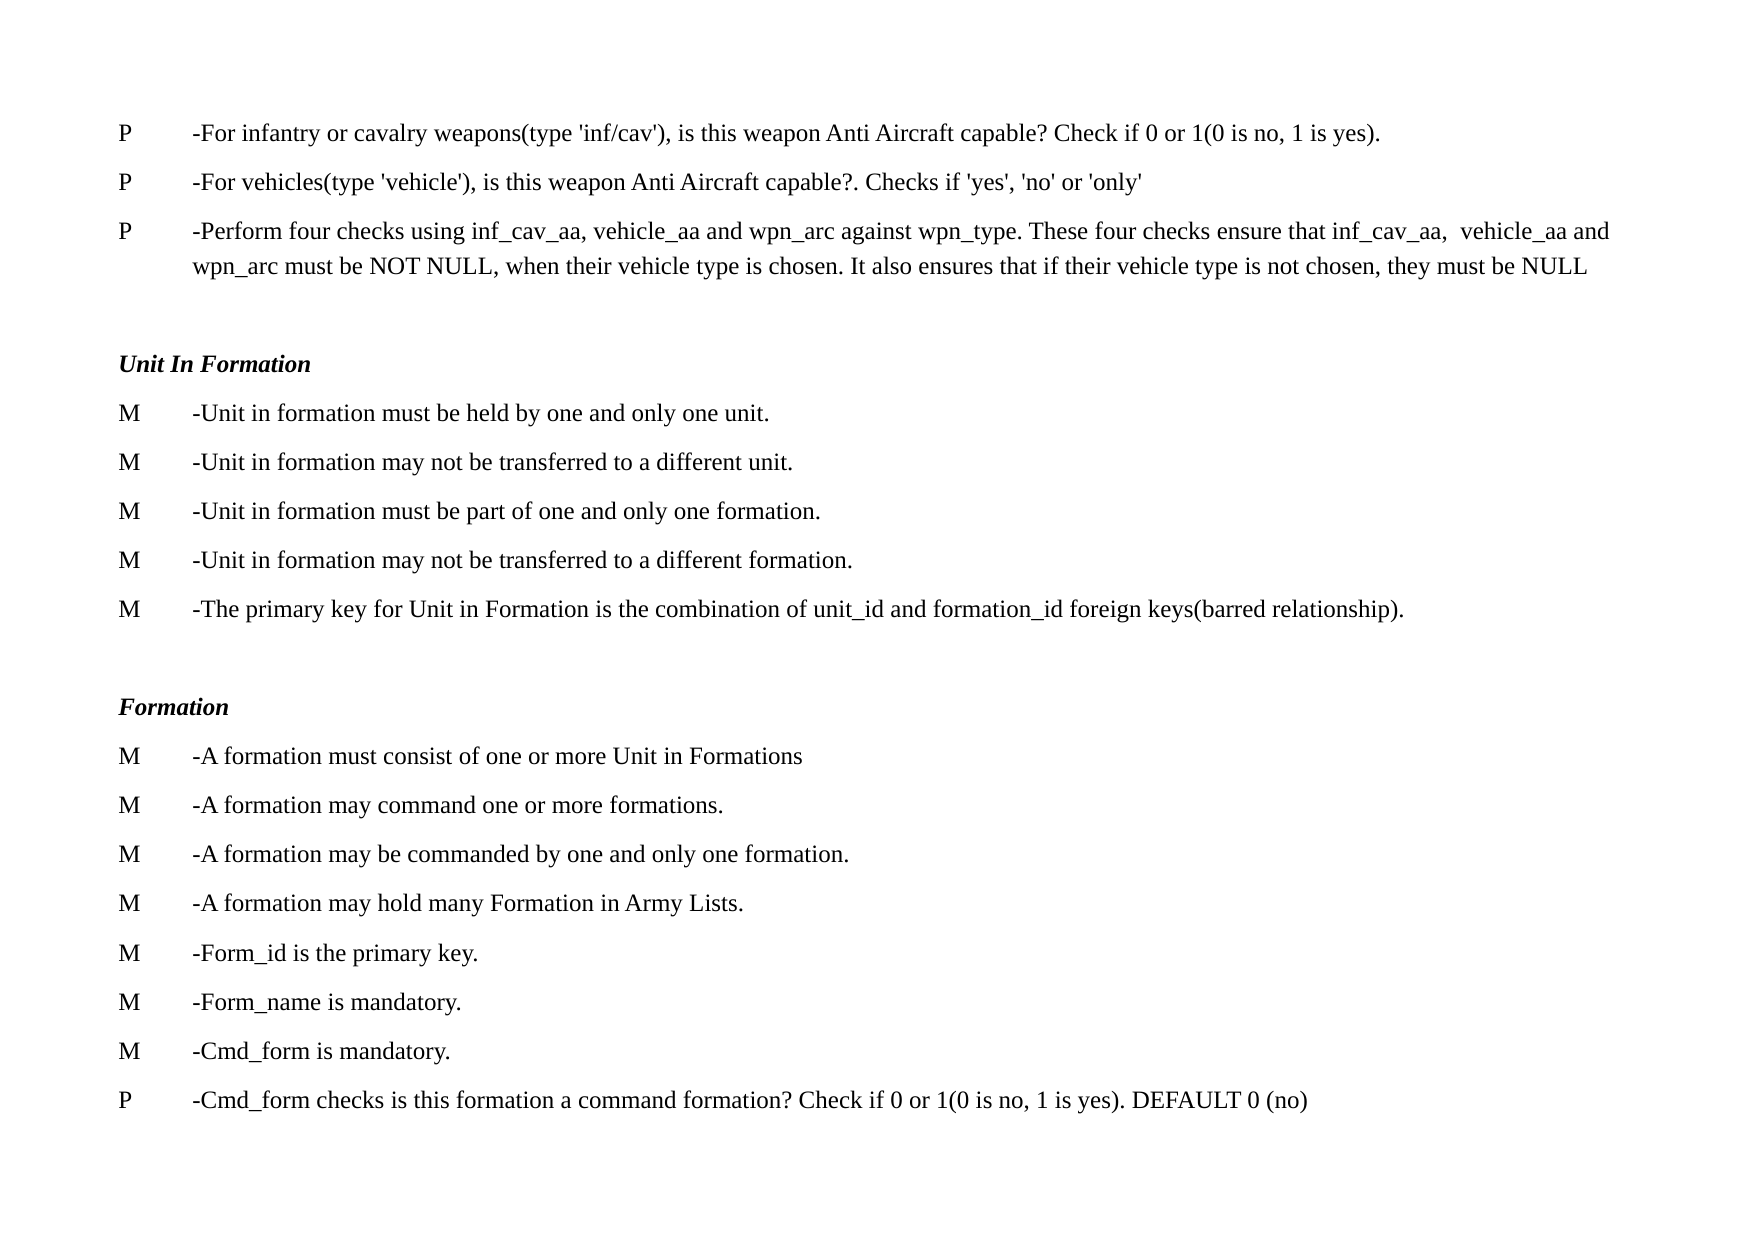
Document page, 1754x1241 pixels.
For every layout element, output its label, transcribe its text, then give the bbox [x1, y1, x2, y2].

text P -For vehicles(type 'vehicle'), is this weapon Anti Aircraft capable?. Checks if 'yes', 'no' or 'only' [118, 167, 1653, 196]
text M -A formation may hold many Formation in Army Lists. [118, 888, 1653, 917]
text M -A formation may be commanded by one and only one formation. [118, 839, 1653, 868]
text M -Form_id is the primary key. [118, 938, 1653, 966]
text M -Unit in formation may not be transferred to a different unit. [118, 447, 1653, 476]
text M -A formation may command one or more formations. [118, 790, 1653, 819]
text P -Cmd_form checks is this formation a command formation? Check if 0 or 1(0 is no, 1 is yes). DEFAULT 0 (no) [118, 1085, 1653, 1113]
text M -The primary key for Unit in Formation is the combination of unit_id and formation_id foreign keys(barred relationship). [118, 594, 1653, 623]
text M -Unit in formation must be part of one and only one formation. [118, 496, 1653, 525]
text M -Unit in formation must be held by one and only one unit. [118, 398, 1653, 427]
text P -For infantry or cavalry weapons(type 'inf/cav'), is this weapon Anti Aircraft capable? Check if 0 or 1(0 is no, 1 is yes). [118, 118, 1653, 147]
text P -Perform four checks using inf_cav_aa, vehicle_aa and wpn_arc against wpn_type. These four checks ensure that inf_cav_aa, vehicle_aa and wpn_arc must be NOT NULL, when their vehicle type is chosen. It also ensures that if their vehicle type is not chosen, they must be NULL [118, 216, 1653, 279]
text M -A formation must consist of one or more Unit in Formations [118, 741, 1653, 770]
text M -Cmd_form is mandatory. [118, 1036, 1653, 1064]
text M -Form_name is mandatory. [118, 987, 1653, 1015]
text Formation [118, 692, 1653, 721]
text Unit In Formation [118, 349, 1653, 378]
text M -Unit in formation may not be transferred to a different formation. [118, 545, 1653, 574]
